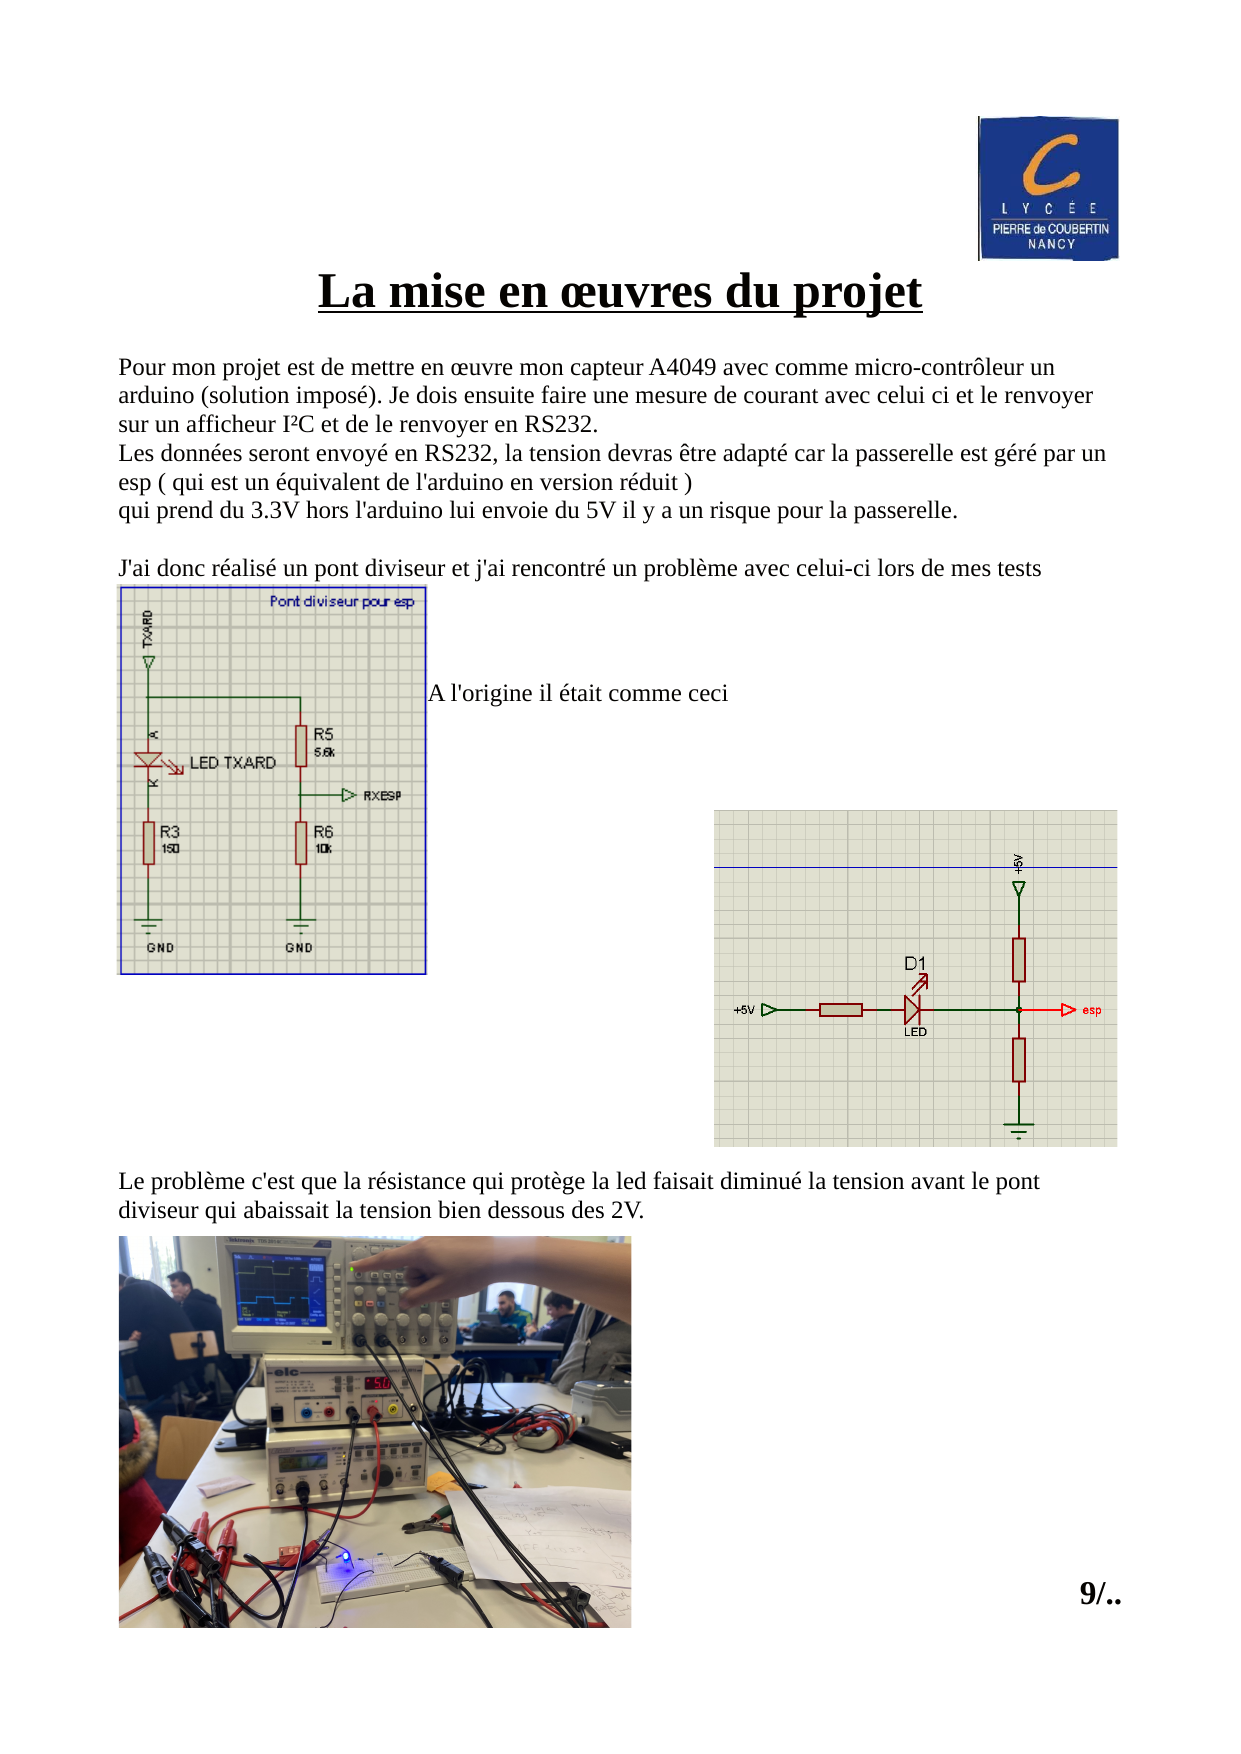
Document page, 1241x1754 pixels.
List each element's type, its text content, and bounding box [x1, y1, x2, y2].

picture [116, 584, 428, 975]
text La mise en œuvres du projet [118, 118, 1122, 318]
picture [714, 810, 1118, 1147]
list 9/.. [632, 1574, 1122, 1612]
text J'ai donc réalisé un pont diviseur et j'ai rencontré un problème avec celui-ci lors de mes tests [118, 553, 1122, 582]
text Les données seront envoyé en RS232, la tension devras être adapté car la passerelle est géré par un esp ( qui est un équivalent de l'arduino en version réduit ) [118, 438, 1122, 496]
picture [975, 116, 1120, 261]
text A l'origine il était comme ceci [428, 678, 1122, 706]
text qui prend du 3.3V hors l'arduino lui envoie du 5V il y a un risque pour la passerelle. [118, 496, 1122, 524]
picture [118, 1236, 632, 1628]
text Pour mon projet est de mettre en œuvre mon capteur A4049 avec comme micro-contrôleur un arduino (solution imposé). Je dois ensuite faire une mesure de courant avec celui ci et le renvoyer sur un afficheur I²C et de le renvoyer en RS232. [118, 352, 1122, 438]
text Le problème c'est que la résistance qui protège la led faisait diminué la tension avant le pont diviseur qui abaissait la tension bien dessous des 2V. [118, 1166, 1122, 1224]
